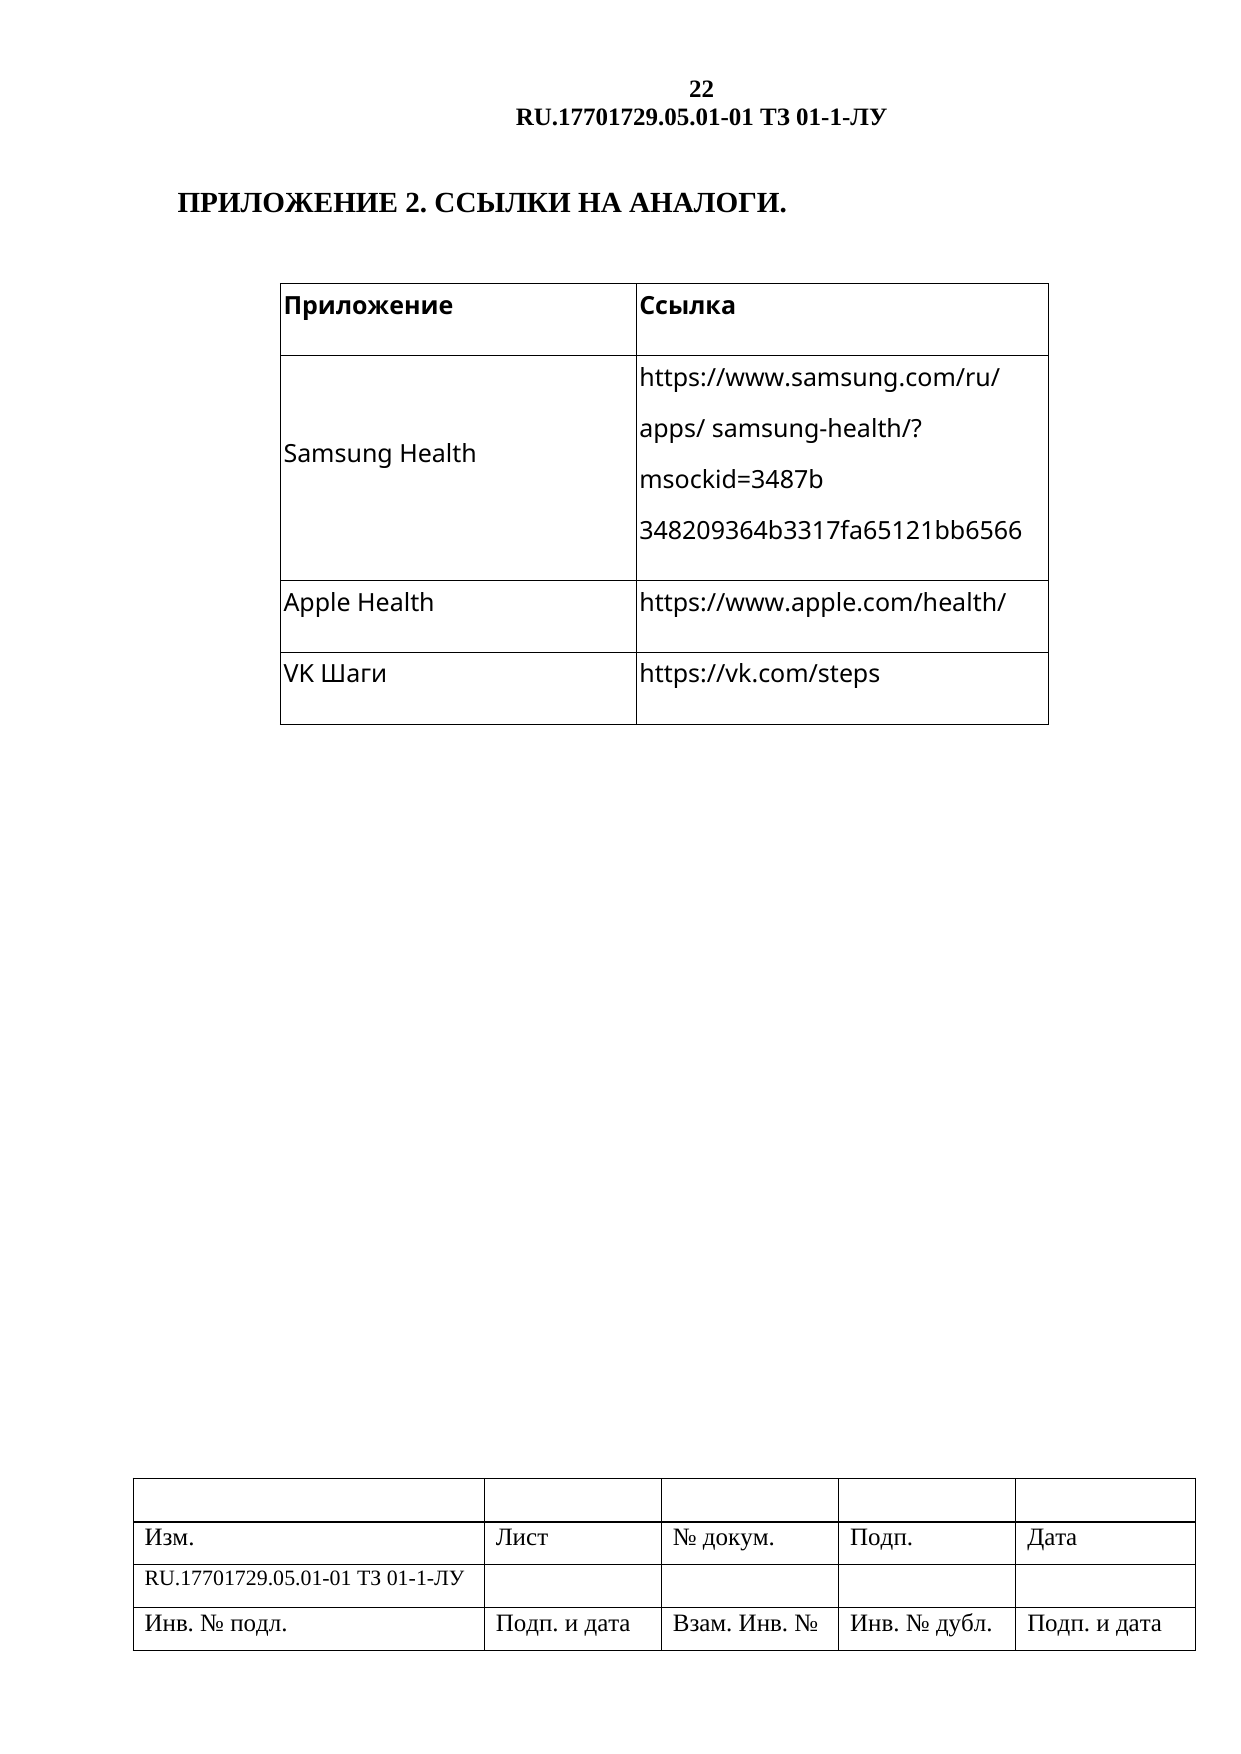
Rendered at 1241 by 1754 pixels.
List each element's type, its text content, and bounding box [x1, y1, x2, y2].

table_cell Apple Health [281, 581, 636, 652]
table_cell Samsung Health [281, 356, 636, 580]
table_cell https://www.apple.com/health/ [637, 581, 1048, 652]
table_header Ссылка [637, 284, 1048, 355]
subtitle ПРИЛОЖЕНИЕ 2. ССЫЛКИ НА АНАЛОГИ. [177, 185, 1152, 218]
table_header Приложение [281, 284, 636, 355]
table_cell VK Шаги [281, 653, 636, 724]
table_cell https://vk.com/steps [637, 653, 1048, 724]
table_cell https://www.samsung.com/ru/apps/ samsung-health/?msockid=3487b 348209364b3317fa65121bb6566 [637, 356, 1048, 580]
